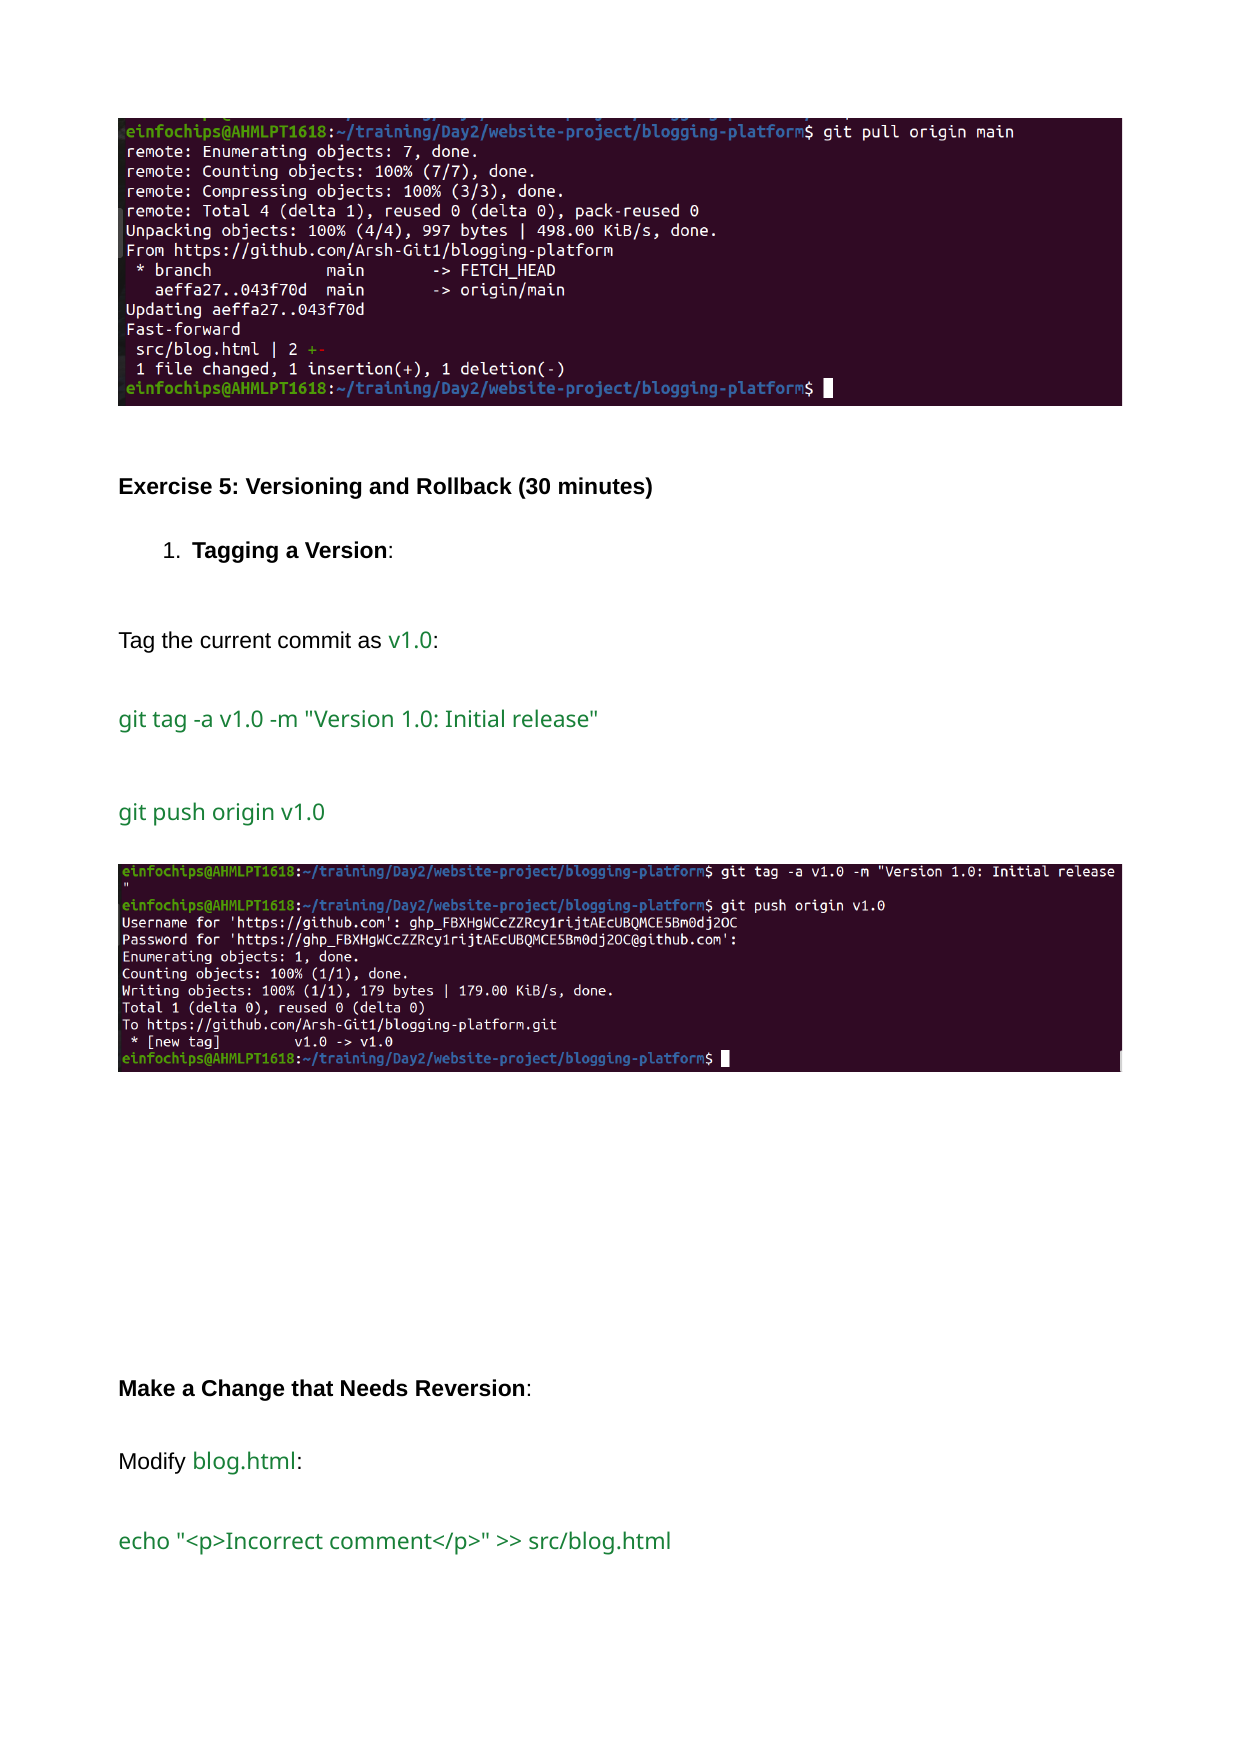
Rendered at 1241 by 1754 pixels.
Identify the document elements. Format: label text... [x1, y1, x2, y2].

list Tagging a Version: [162, 537, 1122, 563]
picture [118, 118, 1123, 406]
picture [118, 864, 1123, 1072]
text Tag the current commit as v1.0: git tag -a v1.0 -m "Version 1.0: Initial release" [118, 623, 1122, 734]
text Modify blog.html: echo "<p>Incorrect comment</p>" >> src/blog.html [118, 1445, 1122, 1556]
subtitle Exercise 5: Versioning and Rollback (30 minutes) [118, 473, 1122, 500]
text Make a Change that Needs Reversion: [118, 1375, 1122, 1402]
text git push origin v1.0 [118, 796, 1122, 827]
